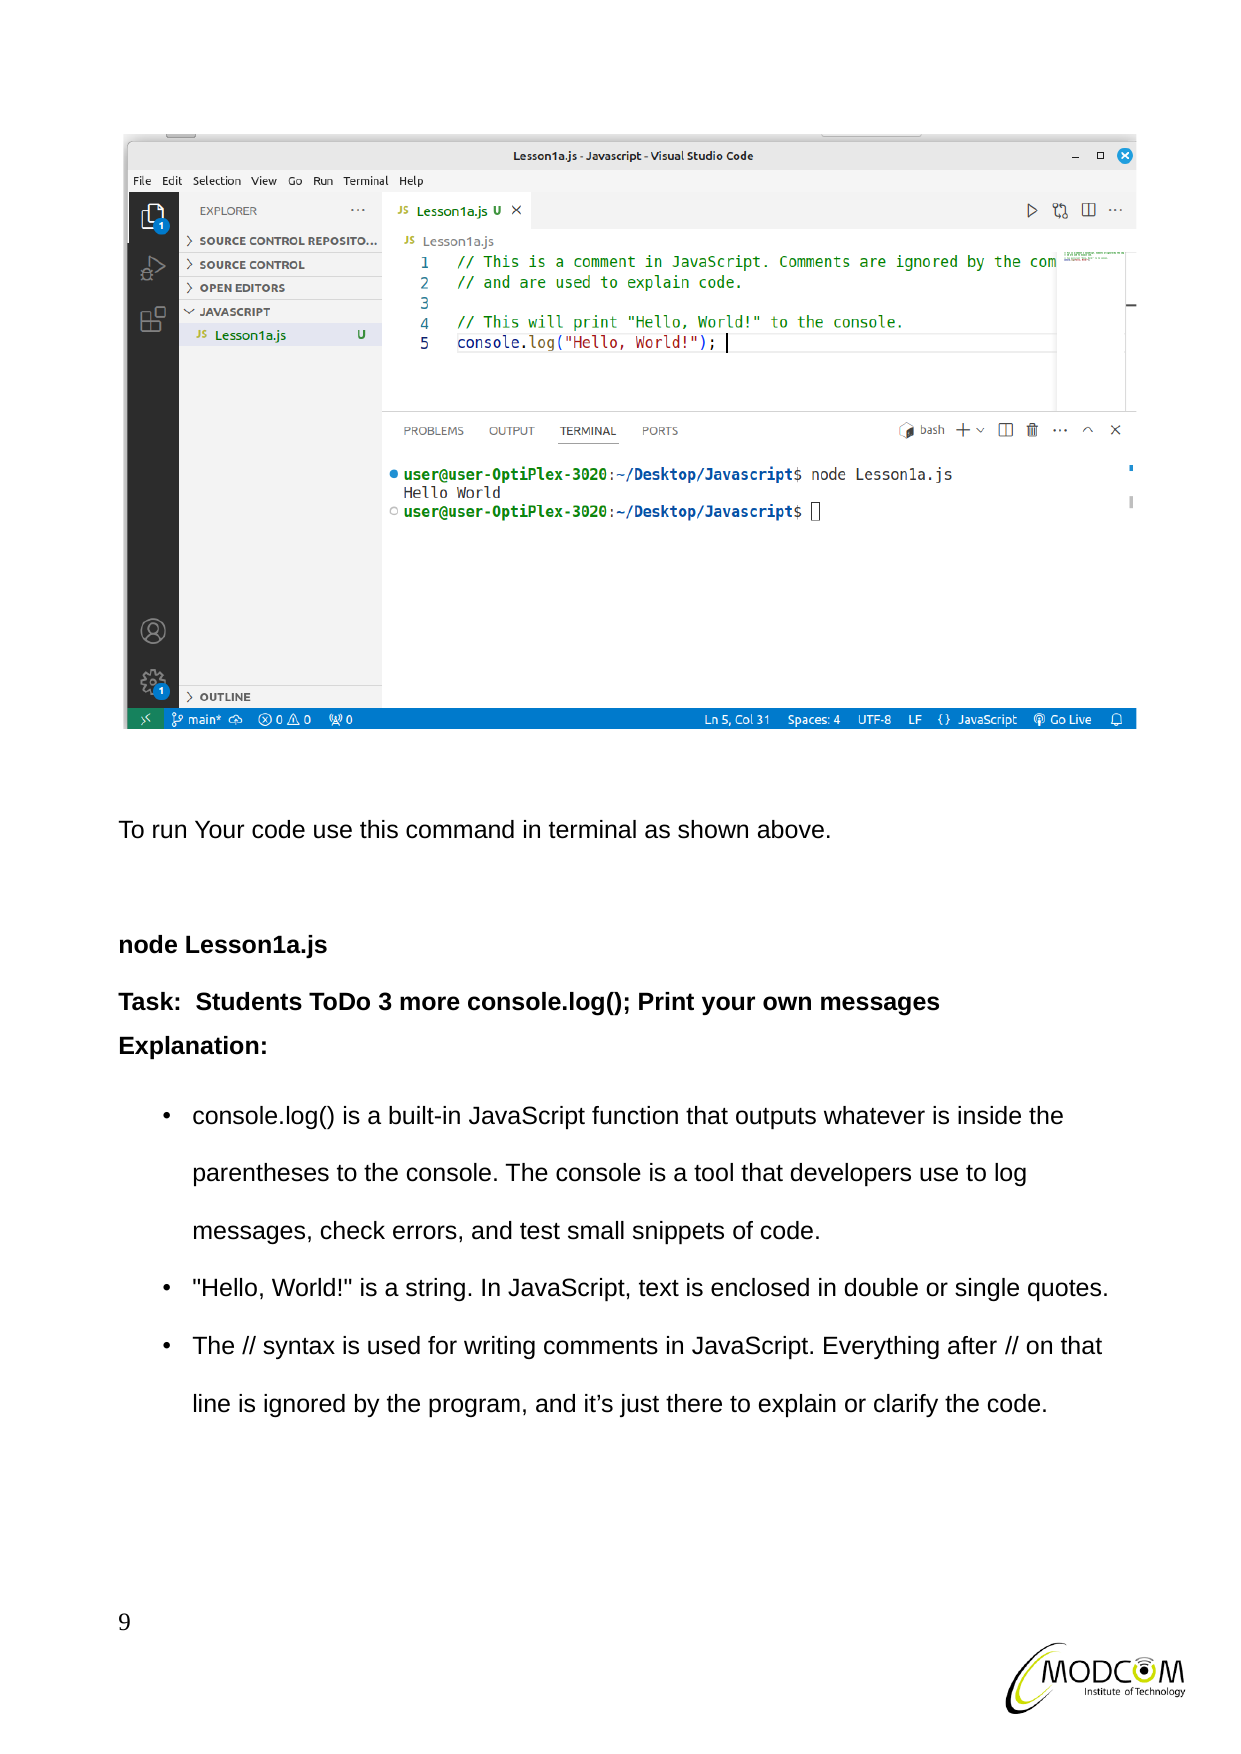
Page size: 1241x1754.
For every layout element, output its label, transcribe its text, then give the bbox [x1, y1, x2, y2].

text Task: Students ToDo 3 more console.log(); Print your own messages [118, 987, 1122, 1016]
picture [123, 134, 1137, 729]
picture [997, 1626, 1191, 1718]
subtitle Explanation: [118, 1031, 1122, 1059]
text node Lesson1a.js [118, 930, 1122, 958]
list "Hello, World!" is a string. In JavaScript, text is enclosed in double or single quotes. [162, 1273, 1122, 1302]
list The // syntax is used for writing comments in JavaScript. Everything after // on that line is ignored by the program, and it’s just there to explain or clarify the code. [162, 1331, 1122, 1417]
text To run Your code use this command in terminal as shown above. [118, 815, 1122, 843]
list console.log() is a built-in JavaScript function that outputs whatever is inside the parentheses to the console. The console is a tool that developers use to log messages, check errors, and test small snippets of code. [162, 1101, 1122, 1244]
